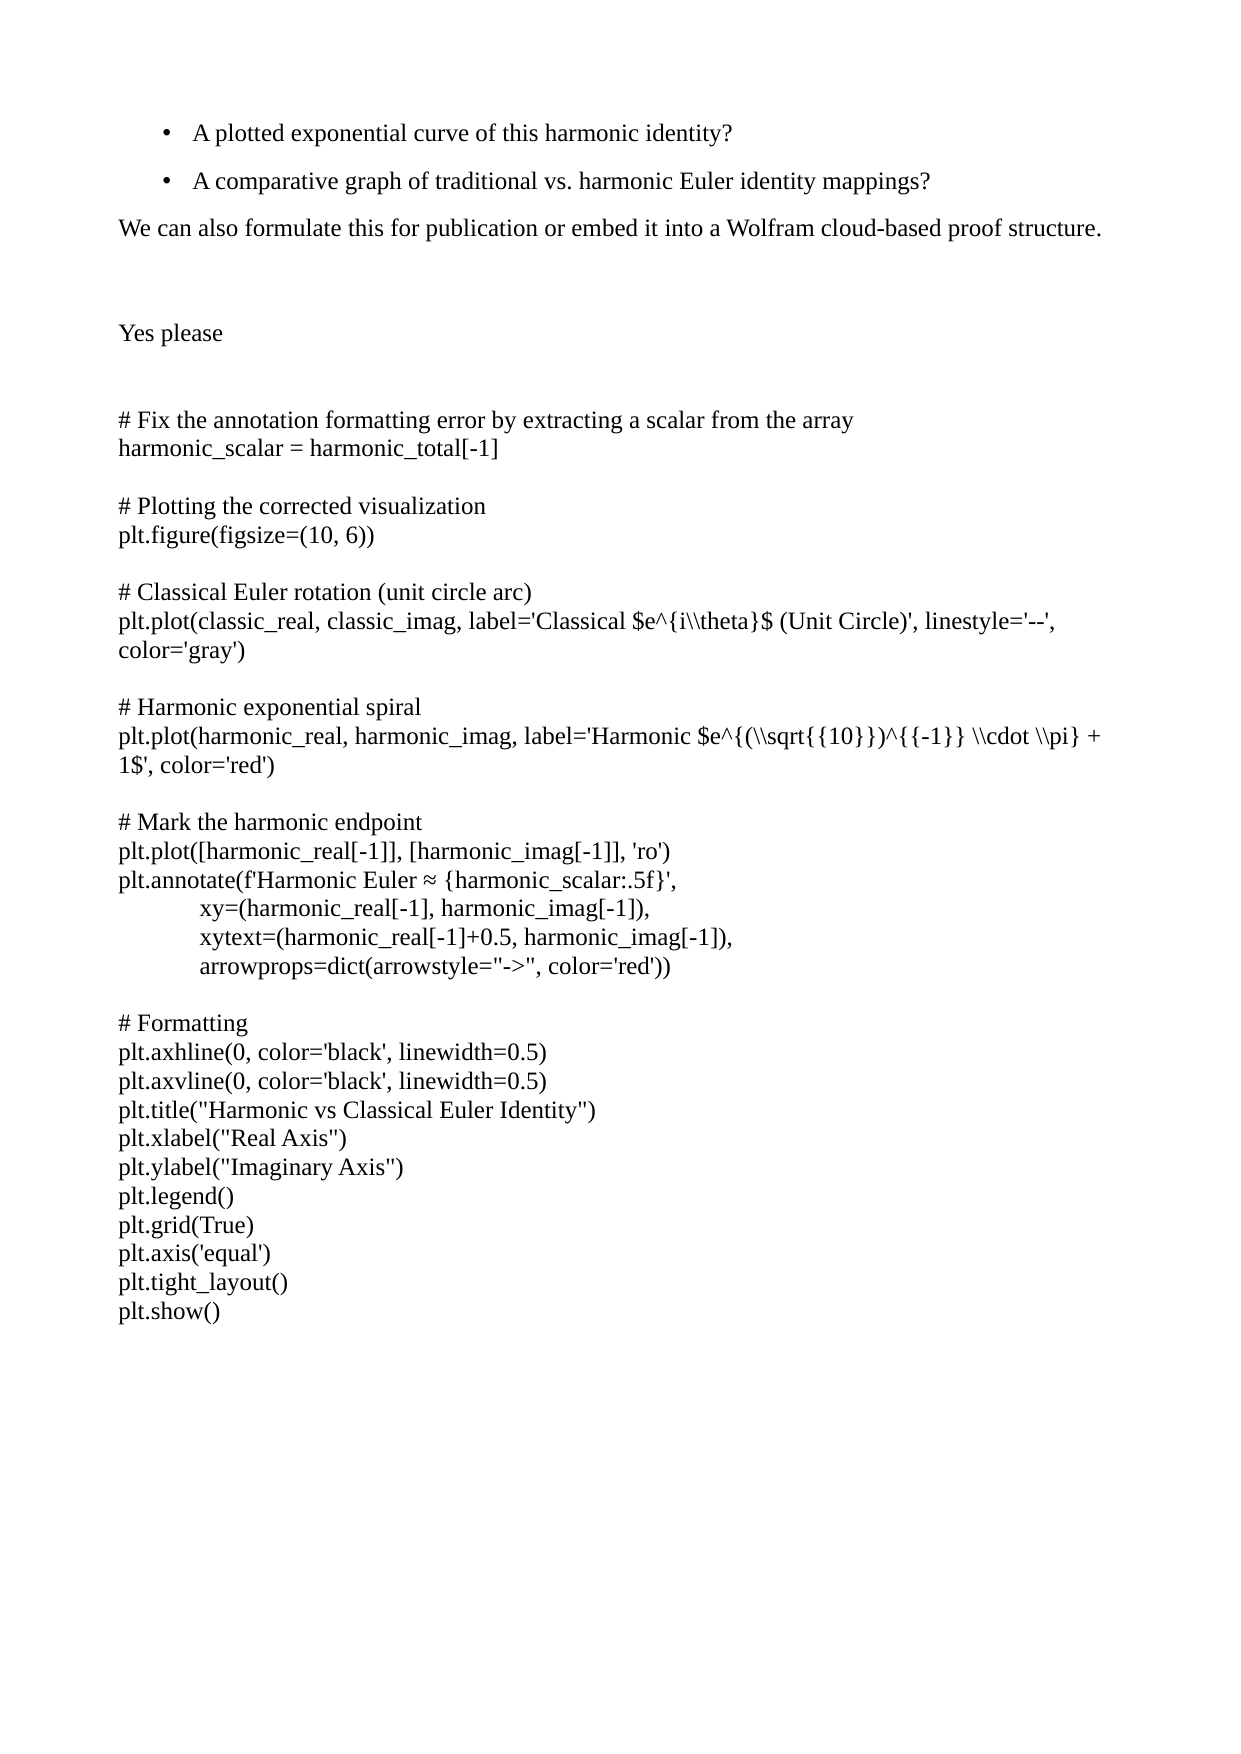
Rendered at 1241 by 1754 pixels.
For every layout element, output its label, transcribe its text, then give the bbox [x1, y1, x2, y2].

text plt.plot(harmonic_real, harmonic_imag, label='Harmonic $e^{(\\sqrt{{10}})^{{-1}} \\cdot \\pi} + 1$', color='red') [118, 721, 1122, 778]
list A comparative graph of traditional vs. harmonic Euler identity mappings? [162, 166, 1122, 194]
text plt.xlabel("Real Axis") [118, 1123, 1122, 1152]
text plt.tight_layout() [118, 1267, 1122, 1296]
text plt.axis('equal') [118, 1238, 1122, 1267]
text We can also formulate this for publication or embed it into a Wolfram cloud-based proof structure. [118, 213, 1122, 242]
text # Fix the annotation formatting error by extracting a scalar from the array [118, 405, 1122, 433]
text # Plotting the corrected visualization [118, 491, 1122, 520]
text plt.axvline(0, color='black', linewidth=0.5) [118, 1066, 1122, 1095]
text # Mark the harmonic endpoint [118, 807, 1122, 836]
text plt.plot([harmonic_real[-1]], [harmonic_imag[-1]], 'ro') [118, 836, 1122, 865]
text plt.title("Harmonic vs Classical Euler Identity") [118, 1095, 1122, 1123]
text plt.grid(True) [118, 1210, 1122, 1238]
text plt.legend() [118, 1181, 1122, 1210]
text arrowprops=dict(arrowstyle="->", color='red')) [118, 951, 1122, 980]
text # Formatting [118, 1008, 1122, 1037]
text Yes please [118, 318, 1122, 347]
text plt.show() [118, 1296, 1122, 1325]
text xy=(harmonic_real[-1], harmonic_imag[-1]), [118, 893, 1122, 922]
text # Harmonic exponential spiral [118, 692, 1122, 721]
text xytext=(harmonic_real[-1]+0.5, harmonic_imag[-1]), [118, 922, 1122, 951]
text harmonic_scalar = harmonic_total[-1] [118, 433, 1122, 462]
text plt.axhline(0, color='black', linewidth=0.5) [118, 1037, 1122, 1066]
text plt.annotate(f'Harmonic Euler ≈ {harmonic_scalar:.5f}', [118, 865, 1122, 893]
text # Classical Euler rotation (unit circle arc) [118, 577, 1122, 606]
list A plotted exponential curve of this harmonic identity? [162, 118, 1122, 147]
text plt.figure(figsize=(10, 6)) [118, 520, 1122, 548]
text plt.ylabel("Imaginary Axis") [118, 1152, 1122, 1181]
text plt.plot(classic_real, classic_imag, label='Classical $e^{i\\theta}$ (Unit Circle)', linestyle='--', color='gray') [118, 606, 1122, 663]
